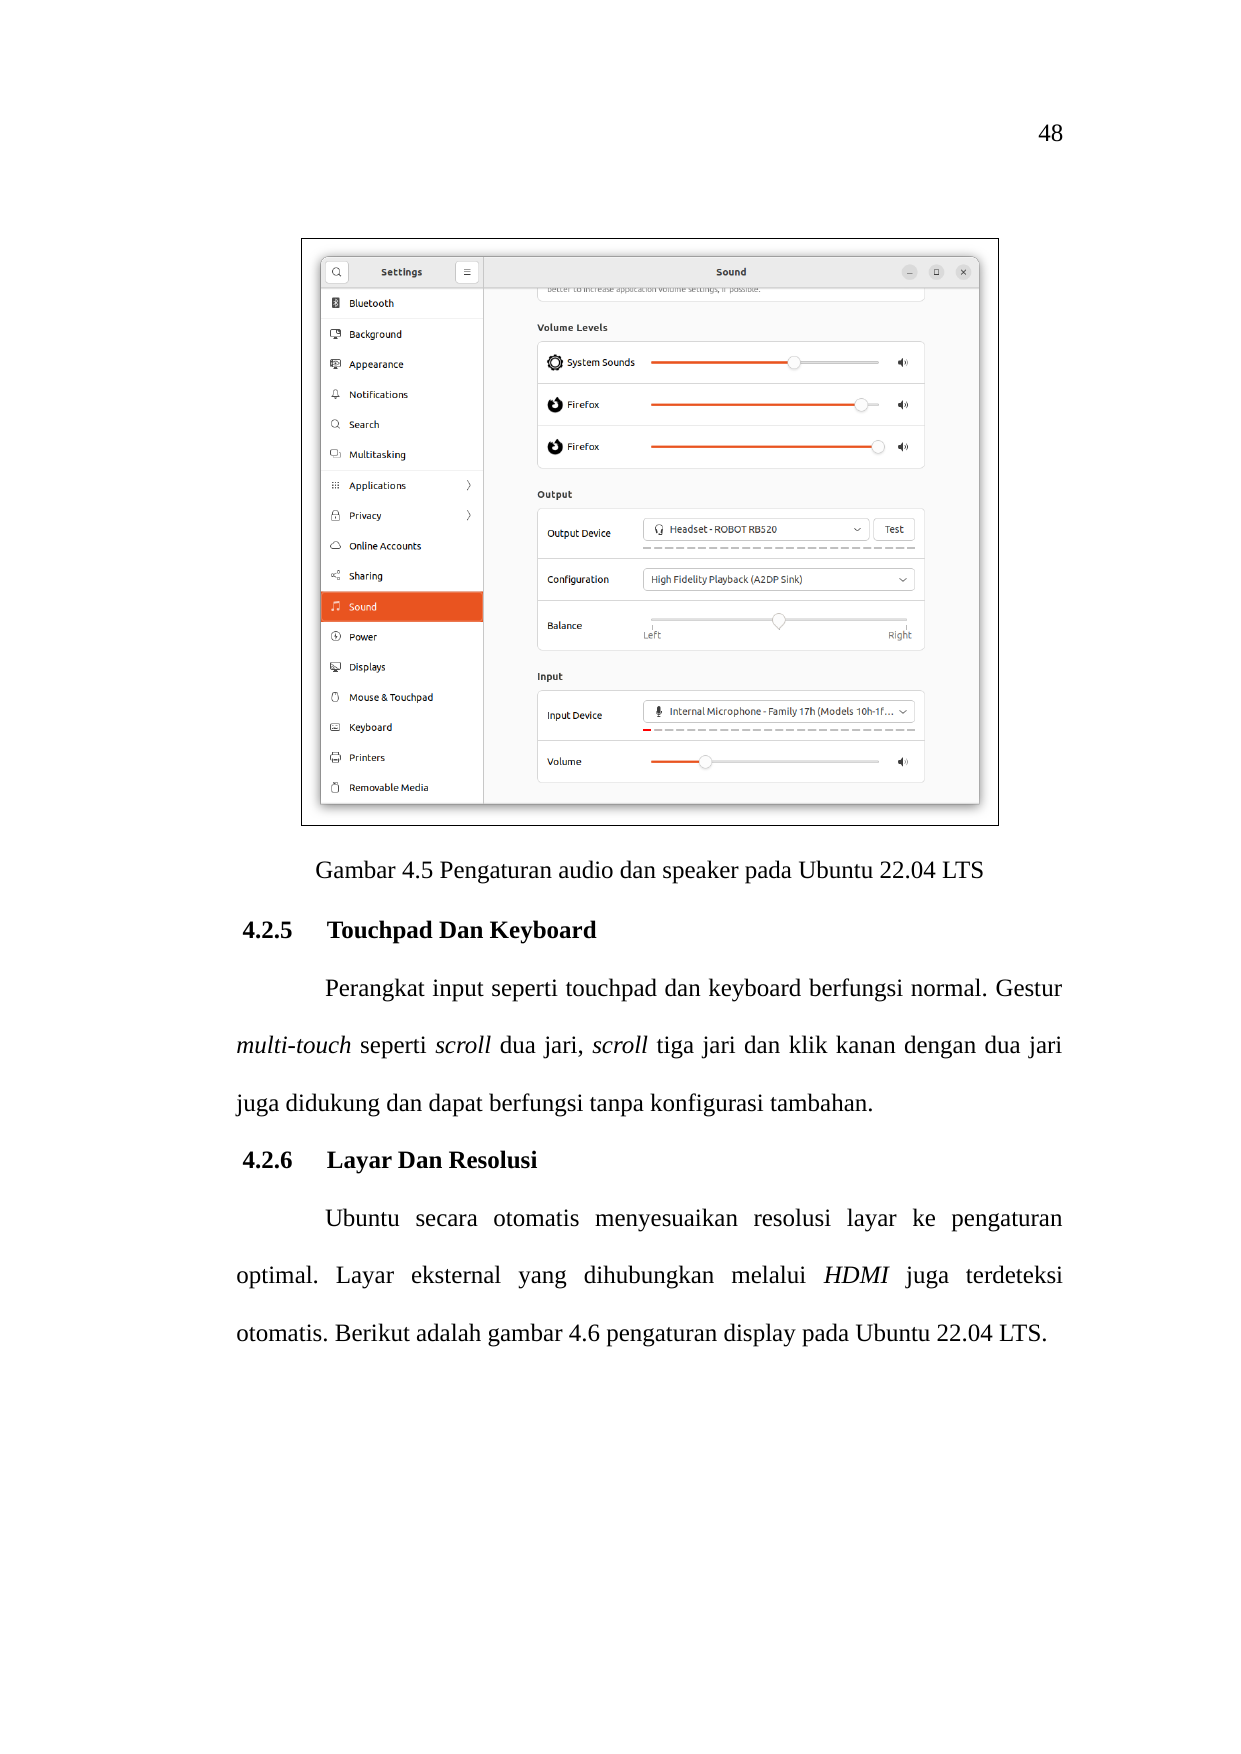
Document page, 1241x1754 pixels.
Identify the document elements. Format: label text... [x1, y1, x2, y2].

text Gambar 4.5 Pengaturan audio dan speaker pada Ubuntu 22.04 LTS [239, 238, 1060, 884]
subtitle Layar dan Resolusi [236, 1145, 1063, 1174]
text Ubuntu secara otomatis menyesuaikan resolusi layar ke pengaturan optimal. Layar eksternal yang dihubungkan melalui HDMI juga terdeteksi otomatis. Berikut adalah gambar 4.6 pengaturan display pada Ubuntu 22.04 LTS. [236, 1203, 1063, 1347]
picture [303, 241, 996, 823]
subtitle Touchpad dan Keyboard [236, 915, 1063, 944]
text Perangkat input seperti touchpad dan keyboard berfungsi normal. Gestur multi-touch seperti scroll dua jari, scroll tiga jari dan klik kanan dengan dua jari juga didukung dan dapat berfungsi tanpa konfigurasi tambahan. [236, 973, 1063, 1117]
